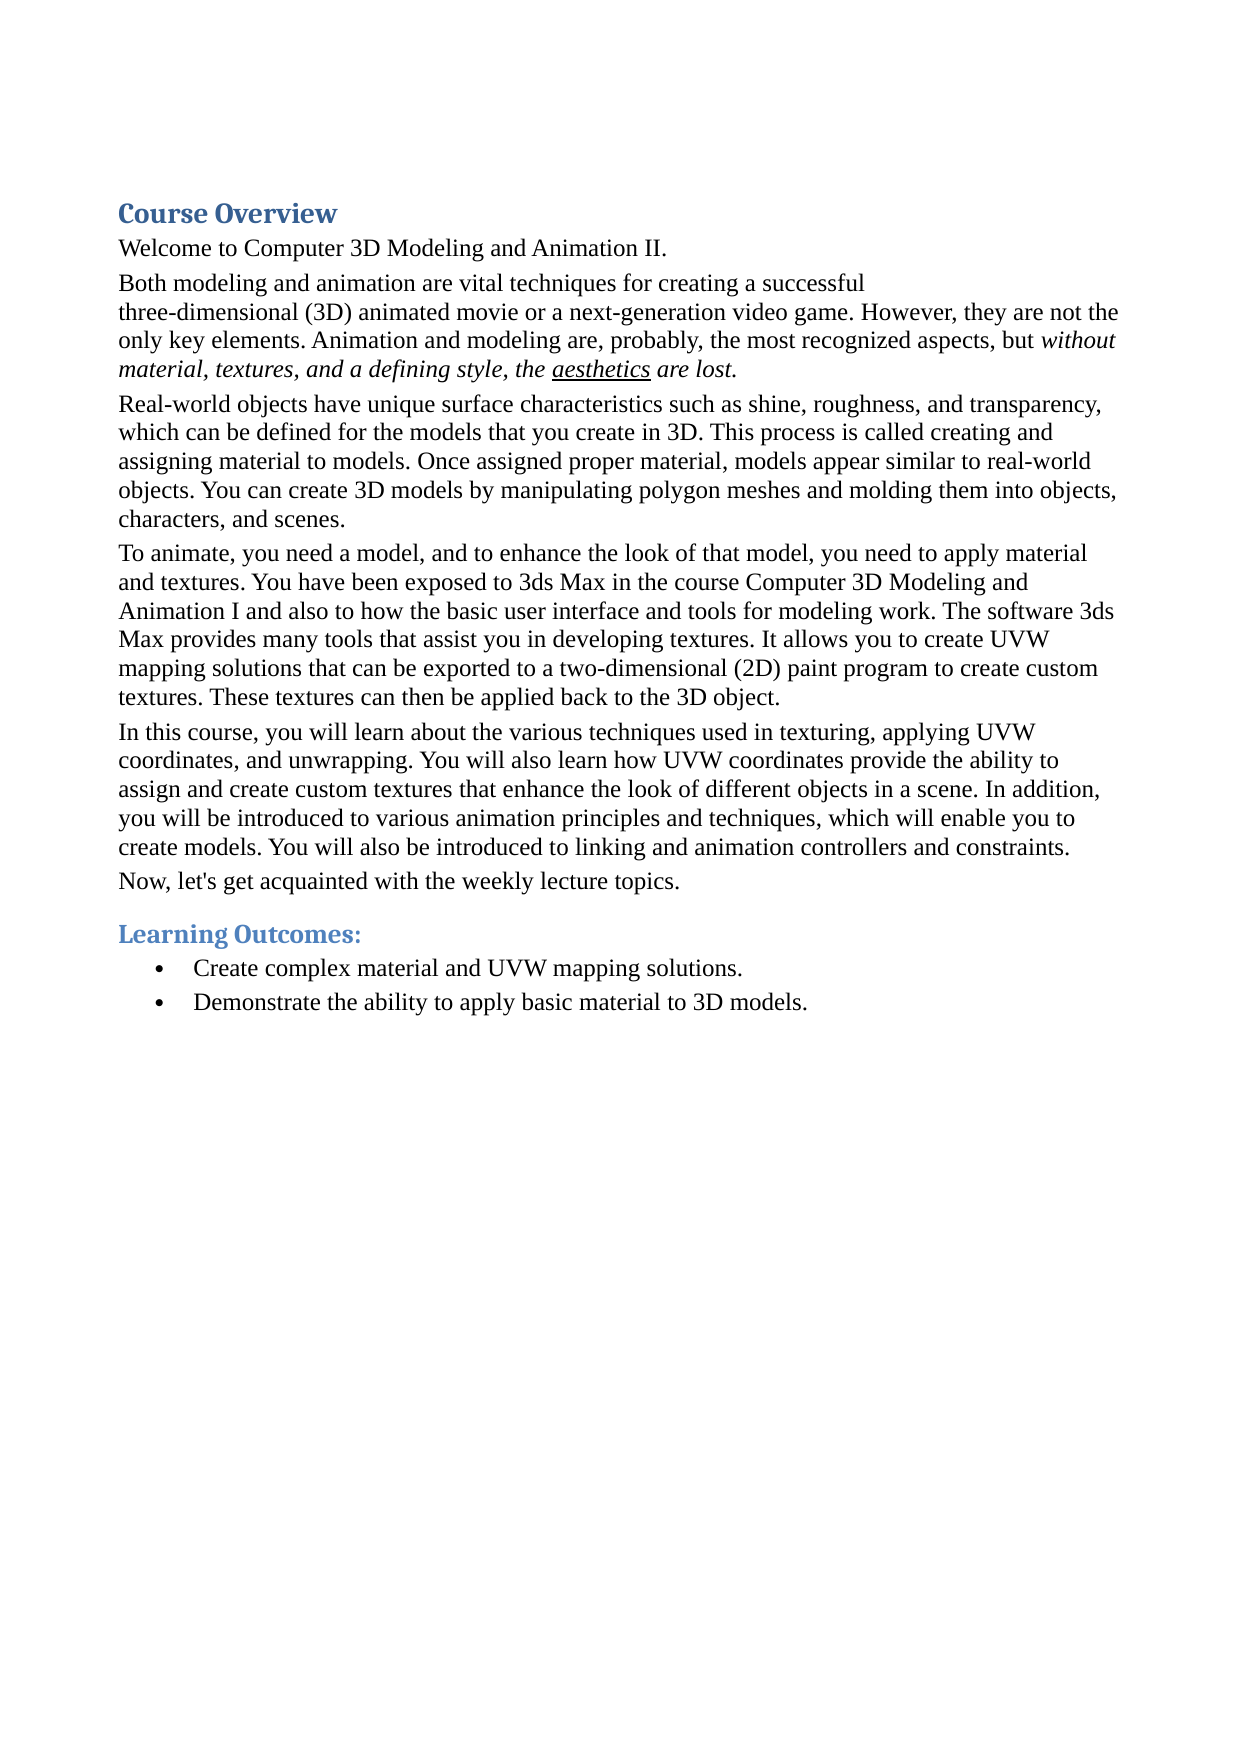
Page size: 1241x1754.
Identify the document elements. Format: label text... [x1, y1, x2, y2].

text Welcome to Computer 3D Modeling and Animation II. [118, 233, 1122, 262]
text Now, let's get acquainted with the weekly lecture topics. [118, 866, 1122, 895]
subtitle Course Overview [118, 197, 1122, 230]
text Real-world objects have unique surface characteristics such as shine, roughness, and transparency, which can be defined for the models that you create in 3D. This process is called creating and assigning material to models. Once assigned proper material, models appear similar to real-world objects. You can create 3D models by manipulating polygon meshes and molding them into objects, characters, and scenes. [118, 389, 1122, 532]
text Both modeling and animation are vital techniques for creating a successful three-dimensional (3D) animated movie or a next-generation video game. However, they are not the only key elements. Animation and modeling are, probably, the most recognized aspects, but without material, textures, and a defining style, the aesthetics are lost. [118, 268, 1122, 383]
text In this course, you will learn about the various techniques used in texturing, applying UVW coordinates, and unwrapping. You will also learn how UVW coordinates provide the ability to assign and create custom textures that enhance the look of different objects in a scene. In addition, you will be introduced to various animation principles and techniques, which will enable you to create models. You will also be introduced to linking and animation controllers and constraints. [118, 717, 1122, 860]
subtitle Learning Outcomes: [118, 919, 1122, 950]
list Demonstrate the ability to apply basic material to 3D models. [156, 987, 1122, 1016]
text To animate, you need a model, and to enhance the look of that model, you need to apply material and textures. You have been exposed to 3ds Max in the course Computer 3D Modeling and Animation I and also to how the basic user interface and tools for modeling work. The software 3ds Max provides many tools that assist you in developing textures. It allows you to create UVW mapping solutions that can be exported to a two-dimensional (2D) paint program to create custom textures. These textures can then be applied back to the 3D object. [118, 538, 1122, 711]
list Create complex material and UVW mapping solutions. [156, 953, 1122, 982]
